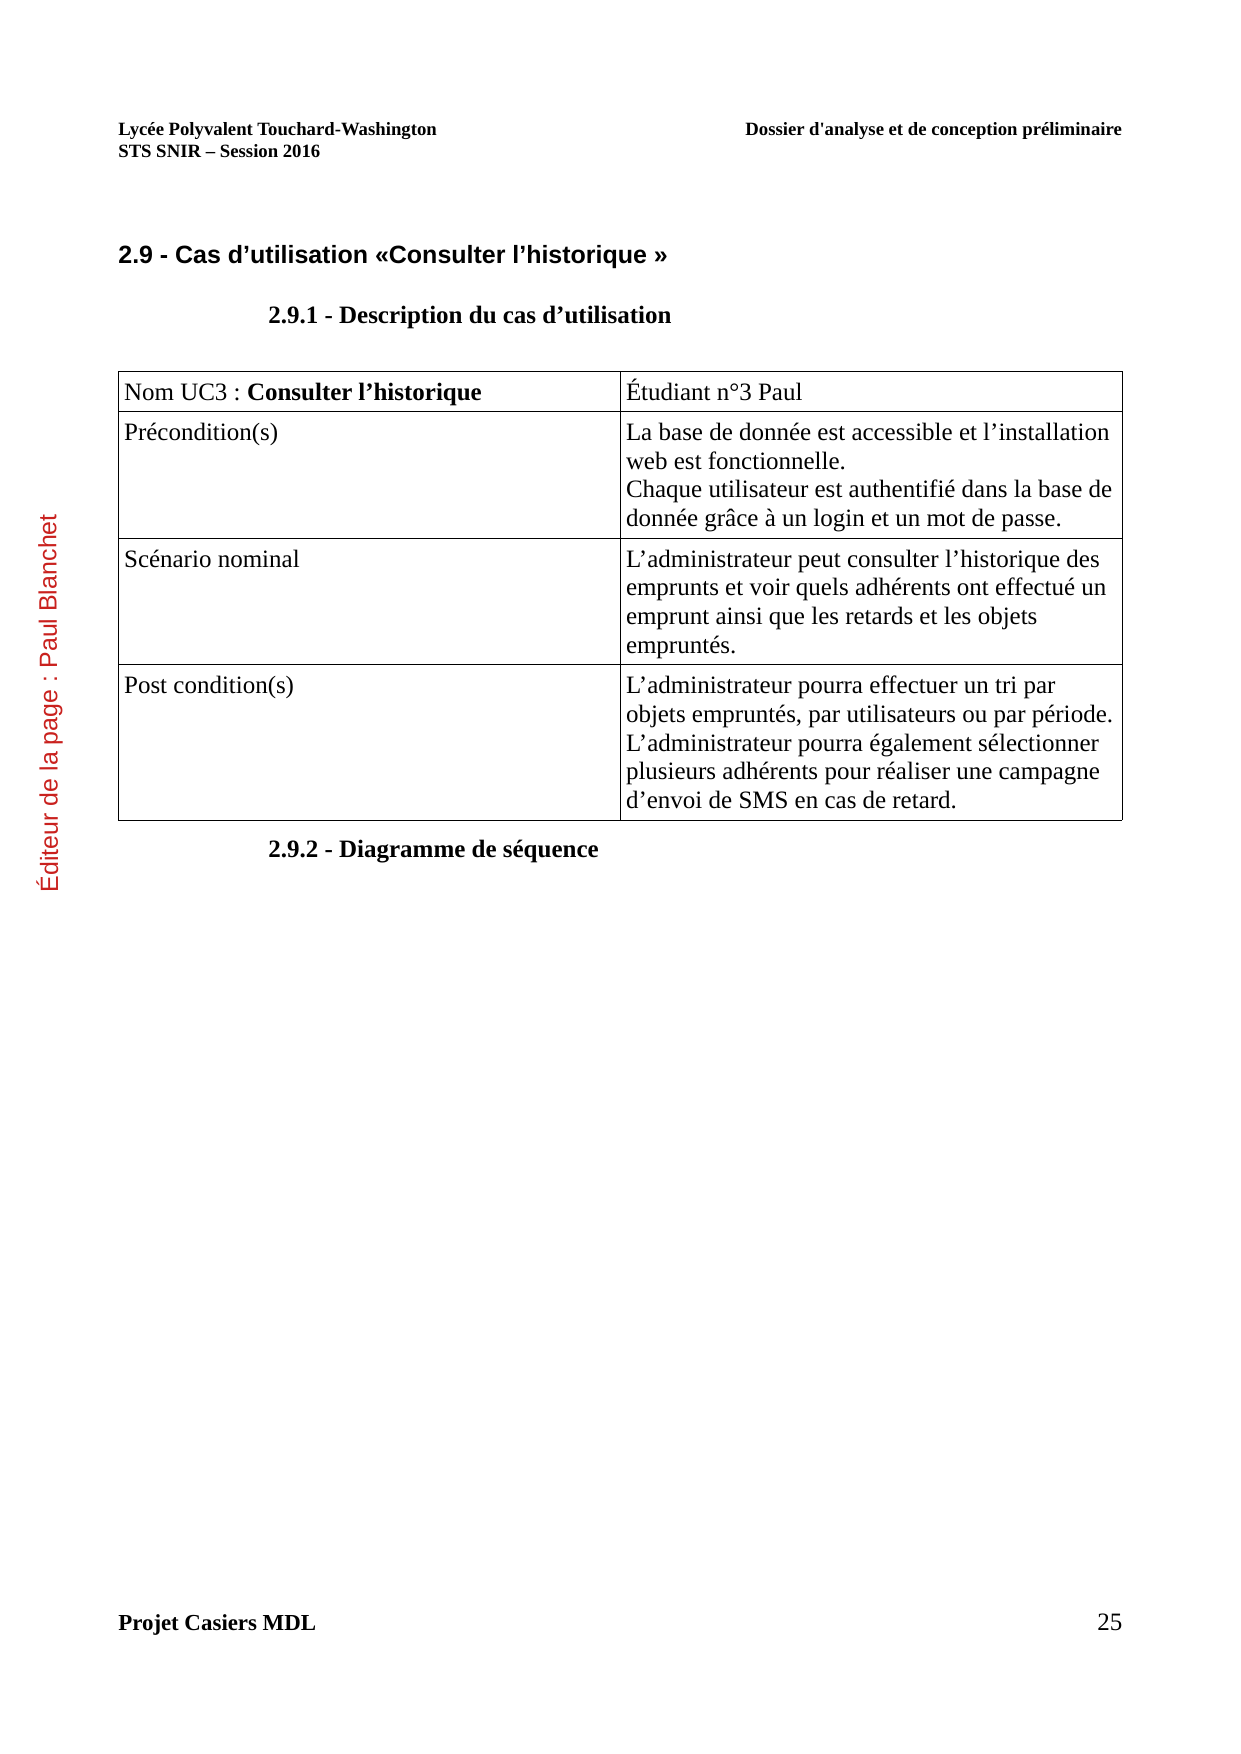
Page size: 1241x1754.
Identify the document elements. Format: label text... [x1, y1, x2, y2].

subtitle 2.9.1 - Description du cas d’utilisation [118, 296, 1122, 330]
subtitle 2.9.2 - Diagramme de séquence [118, 834, 1122, 863]
table_cell La base de donnée est accessible et l’installation web est fonctionnelle. Chaque utilisateur est authentifié dans la base de donnée grâce à un login et un mot de passe. [621, 412, 1122, 538]
table_cell L’administrateur pourra effectuer un tri par objets empruntés, par utilisateurs ou par période. L’administrateur pourra également sélectionner plusieurs adhérents pour réaliser une campagne d’envoi de SMS en cas de retard. [621, 665, 1122, 820]
table_cell Post condition(s) [119, 665, 620, 820]
subtitle 2.9 - Cas d’utilisation «Consulter l’historique » [118, 240, 1122, 269]
table_header Étudiant n°3 Paul [621, 372, 1122, 411]
table_header Nom UC3 : Consulter l’historique [119, 372, 620, 411]
table_cell Scénario nominal [119, 539, 620, 664]
table_cell L’administrateur peut consulter l’historique des emprunts et voir quels adhérents ont effectué un emprunt ainsi que les retards et les objets empruntés. [621, 539, 1122, 664]
table_cell Précondition(s) [119, 412, 620, 538]
